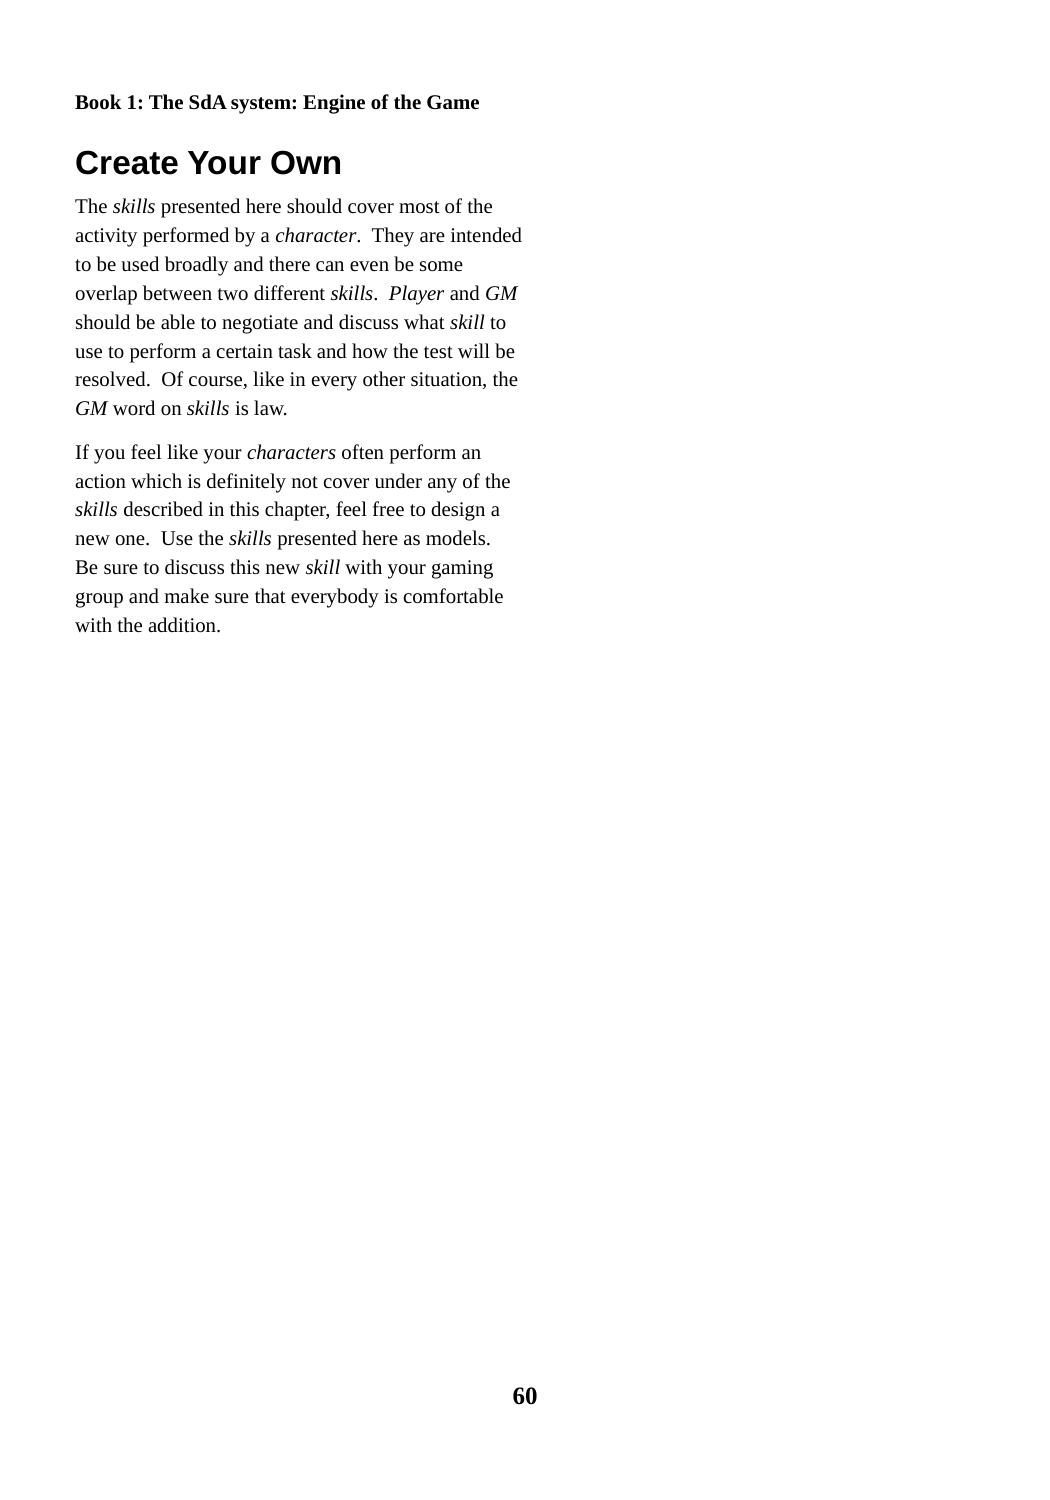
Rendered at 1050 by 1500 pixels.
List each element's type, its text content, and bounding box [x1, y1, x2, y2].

text If you feel like your characters often perform an action which is definitely not cover under any of the skills described in this chapter, feel free to design a new one. Use the skills presented here as models. Be sure to discuss this new skill with your gaming group and make sure that everybody is comfortable with the addition. [75, 440, 522, 637]
text The skills presented here should cover most of the activity performed by a character. They are intended to be used broadly and there can even be some overlap between two different skills. Player and GM should be able to negotiate and discuss what skill to use to perform a certain task and how the test will be resolved. Of course, like in every other situation, the GM word on skills is law. [75, 194, 522, 420]
subtitle Create Your Own [75, 143, 522, 182]
